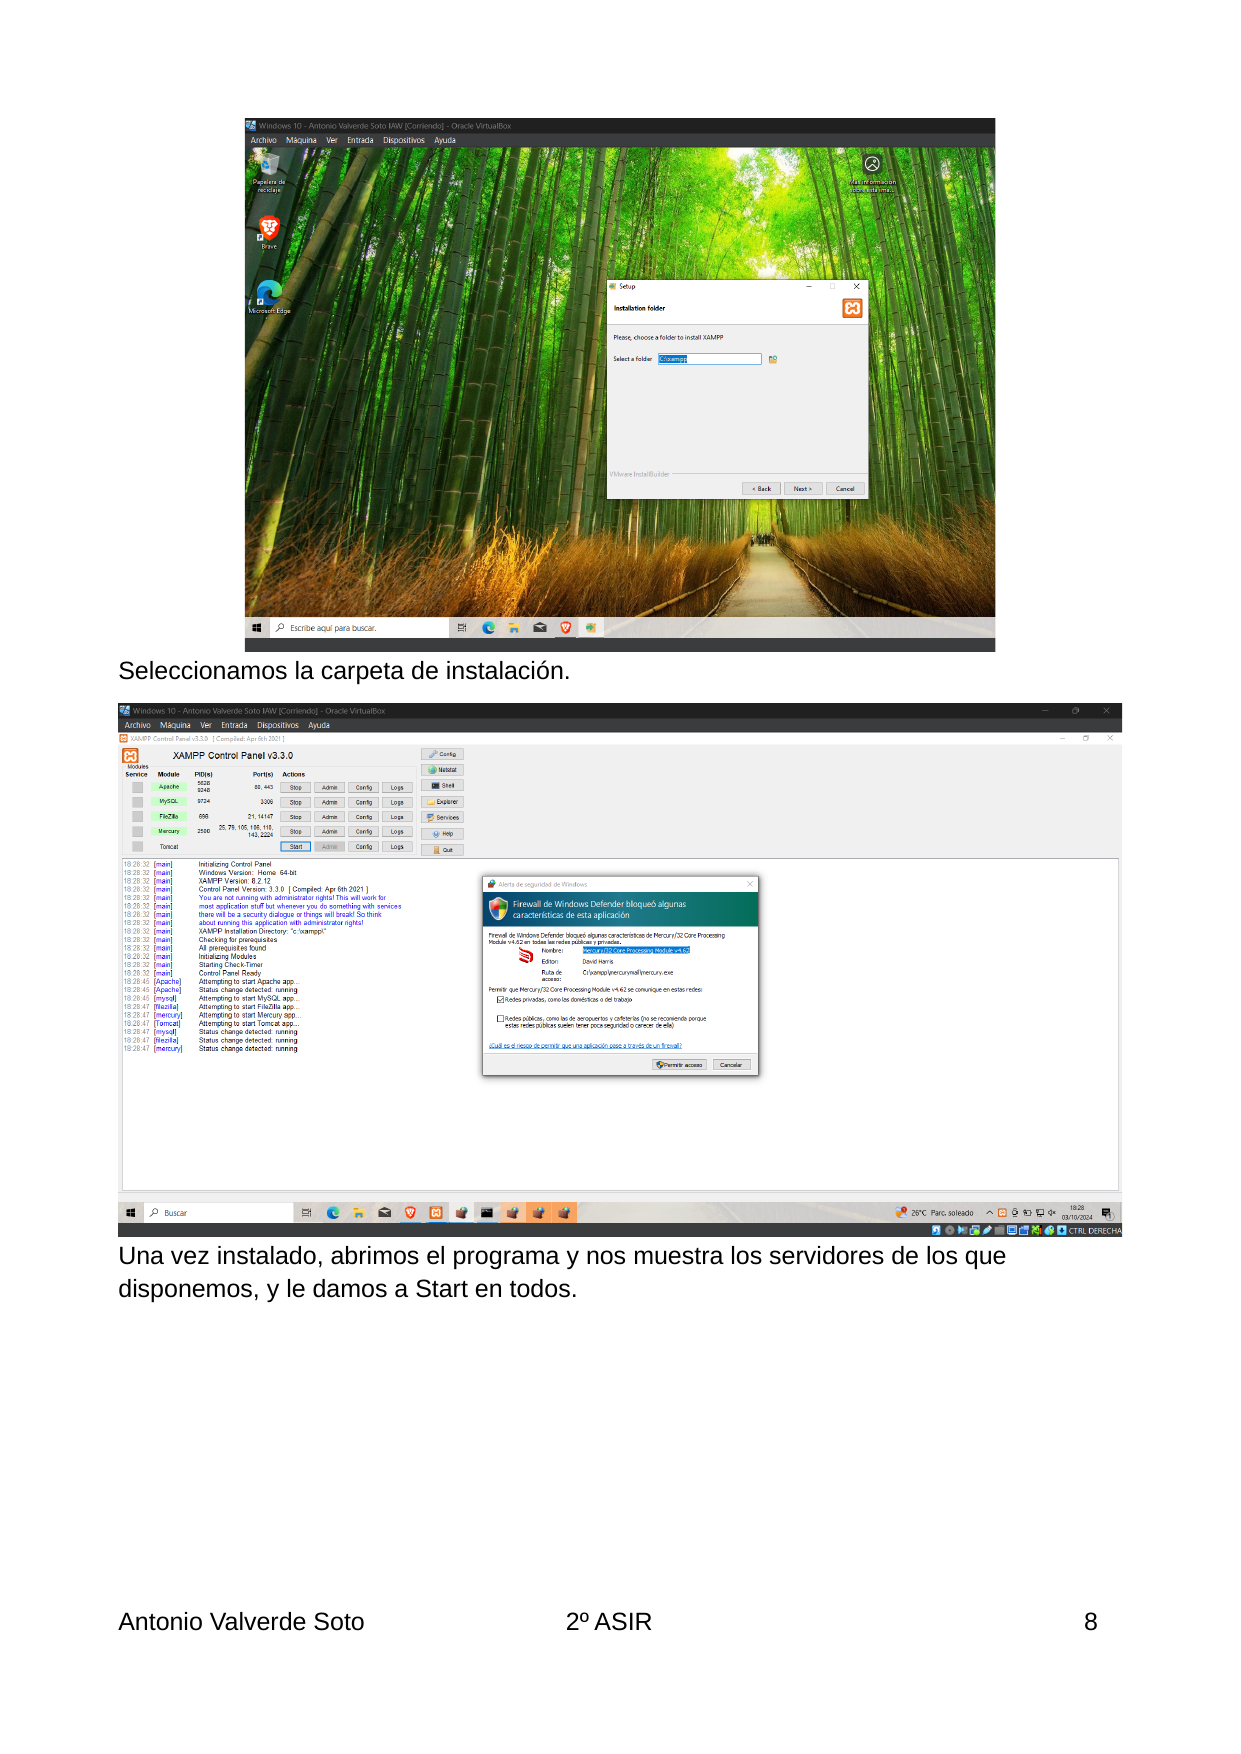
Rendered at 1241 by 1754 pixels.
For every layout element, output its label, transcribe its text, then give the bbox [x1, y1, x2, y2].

picture [118, 703, 1123, 1237]
text Una vez instalado, abrimos el programa y nos muestra los servidores de los que disponemos, y le damos a Start en todos. [118, 1237, 1122, 1303]
text Seleccionamos la carpeta de instalación. [118, 118, 1122, 684]
picture [244, 118, 996, 652]
